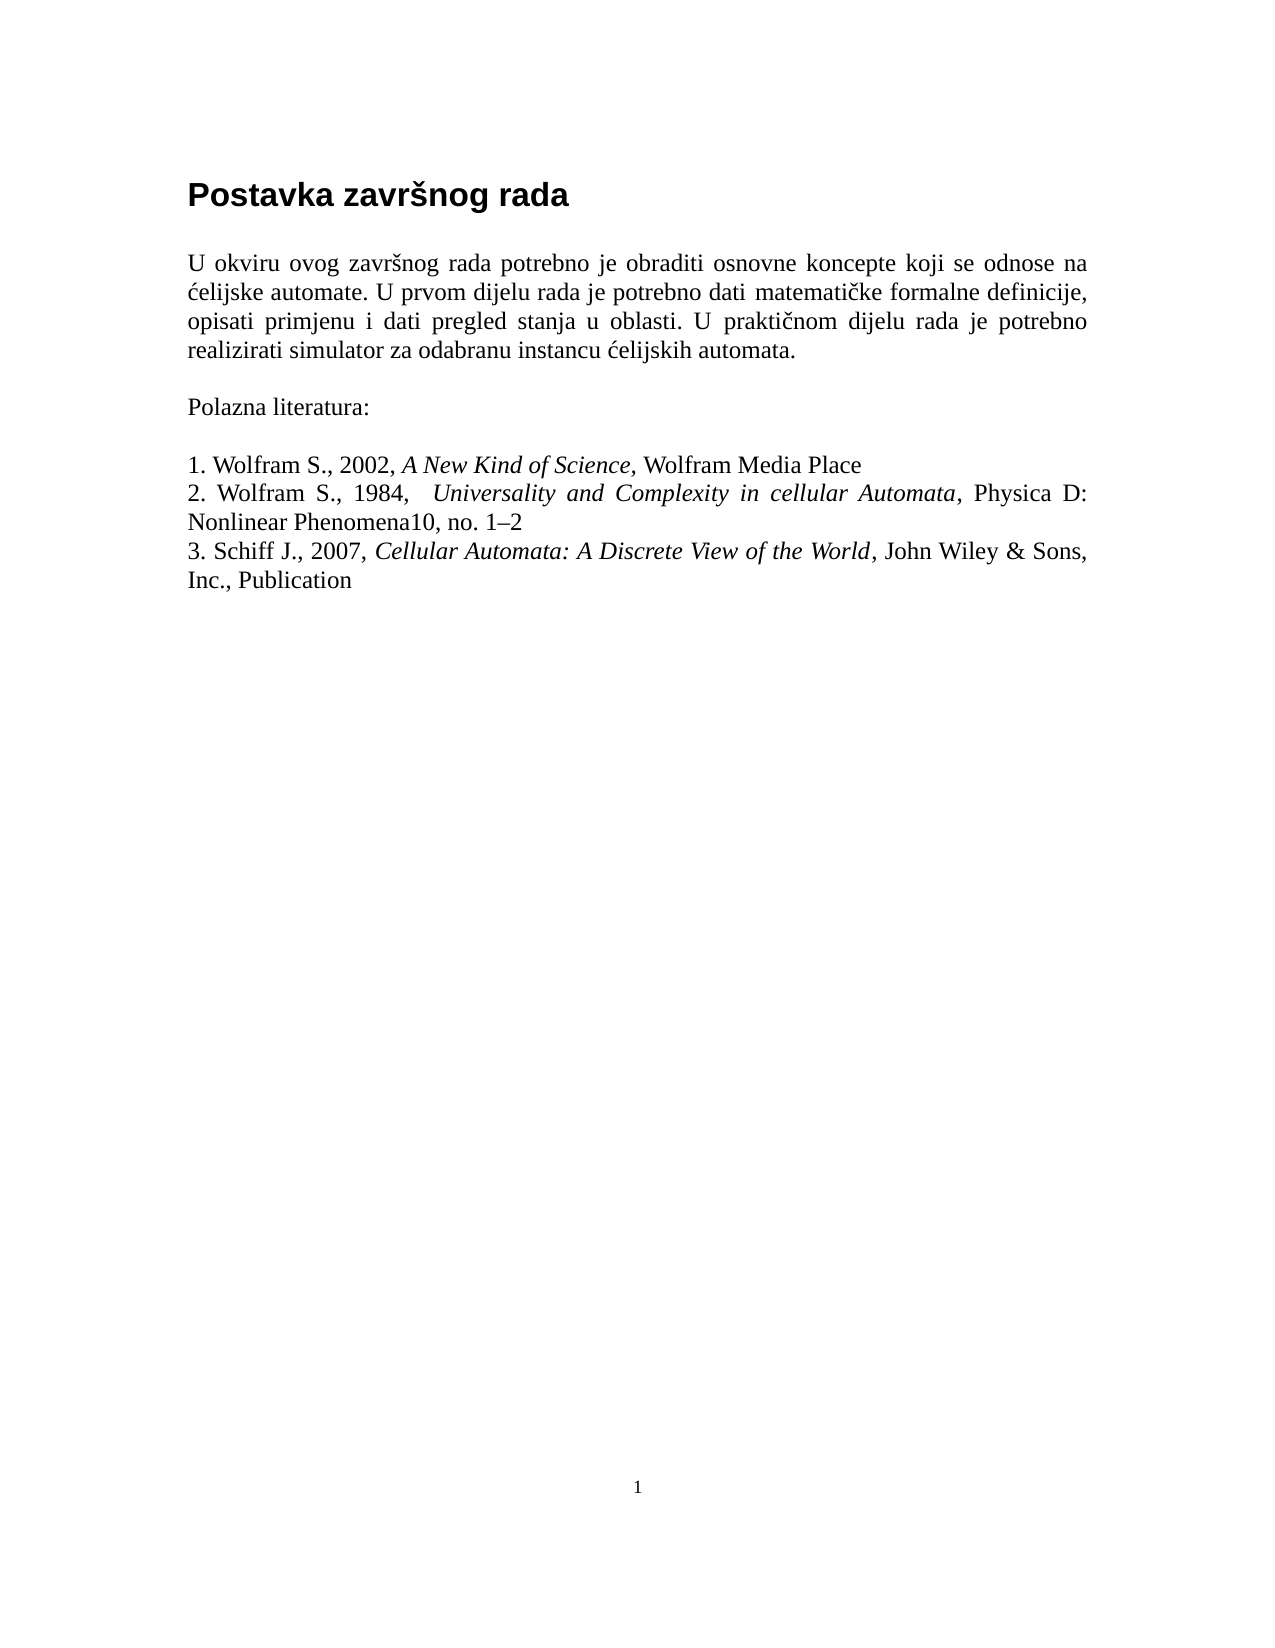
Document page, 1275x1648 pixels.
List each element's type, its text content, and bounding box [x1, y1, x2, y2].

text 3. Schiff J., 2007, Cellular Automata: A Discrete View of the World, John Wiley & Sons, Inc., Publication [187, 536, 1088, 593]
text 1. Wolfram S., 2002, A New Kind of Science, Wolfram Media Place [187, 450, 1088, 478]
subtitle Postavka završnog rada [187, 175, 1088, 213]
text 2. Wolfram S., 1984, Universality and Complexity in cellular Automata, Physica D: Nonlinear Phenomena10, no. 1–2 [187, 478, 1088, 536]
text U okviru ovog završnog rada potrebno je obraditi osnovne koncepte koji se odnose na ćelijske automate. U prvom dijelu rada je potrebno dati matematičke formalne definicije, opisati primjenu i dati pregled stanja u oblasti. U praktičnom dijelu rada je potrebno realizirati simulator za odabranu instancu ćelijskih automata. [187, 248, 1088, 363]
text Polazna literatura: [187, 392, 1088, 421]
